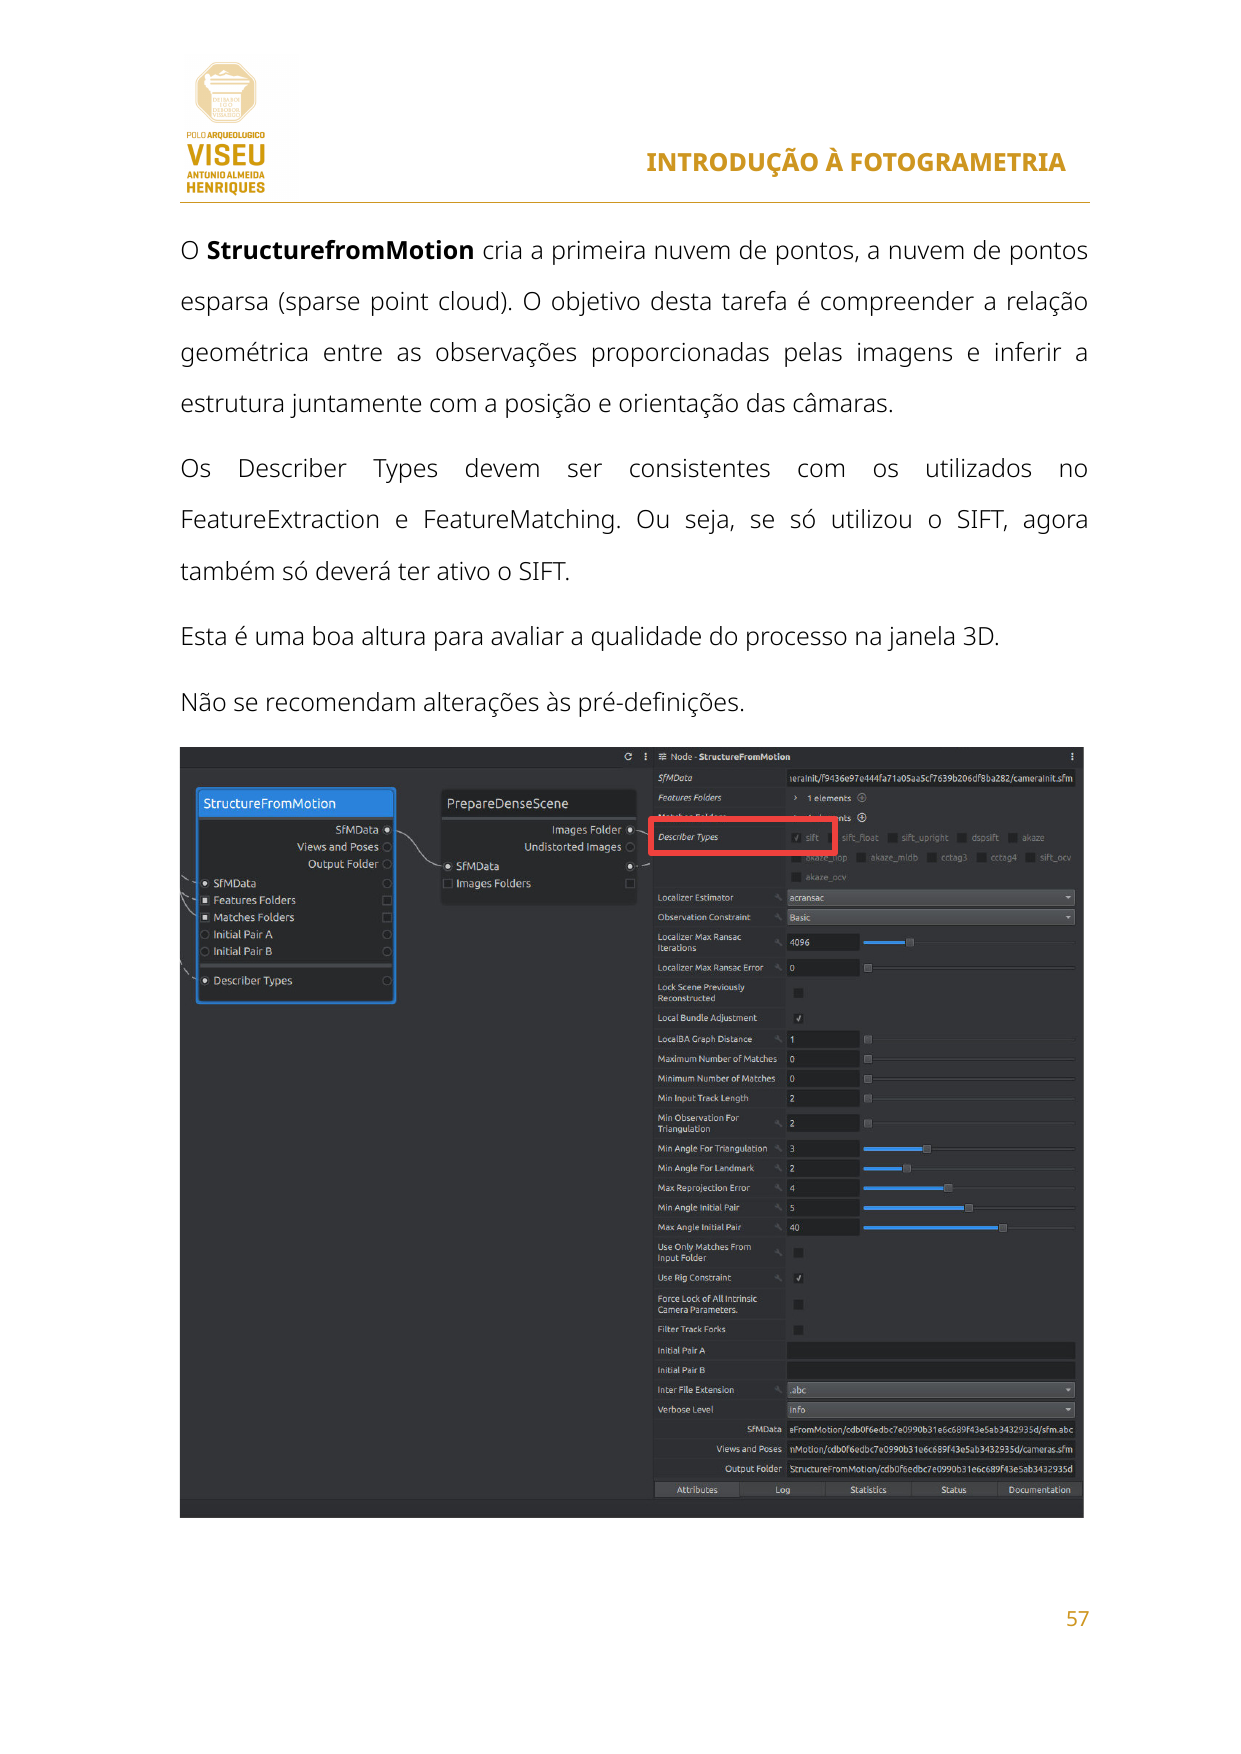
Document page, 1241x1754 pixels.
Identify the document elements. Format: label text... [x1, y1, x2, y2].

text Esta é uma boa altura para avaliar a qualidade do processo na janela 3D. [180, 619, 1090, 653]
text Os Describer Types devem ser consistentes com os utilizados no FeatureExtraction e FeatureMatching. Ou seja, se só utilizou o SIFT, agora também só deverá ter ativo o SIFT. [180, 451, 1090, 587]
picture [179, 747, 1084, 1518]
text Não se recomendam alterações às pré-definições. [180, 684, 1090, 718]
picture [184, 54, 300, 202]
text O StructurefromMotion cria a primeira nuvem de pontos, a nuvem de pontos esparsa (sparse point cloud). O objetivo desta tarefa é compreender a relação geométrica entre as observações proporcionadas pelas imagens e inferir a estrutura juntamente com a posição e orientação das câmaras. [180, 232, 1090, 419]
